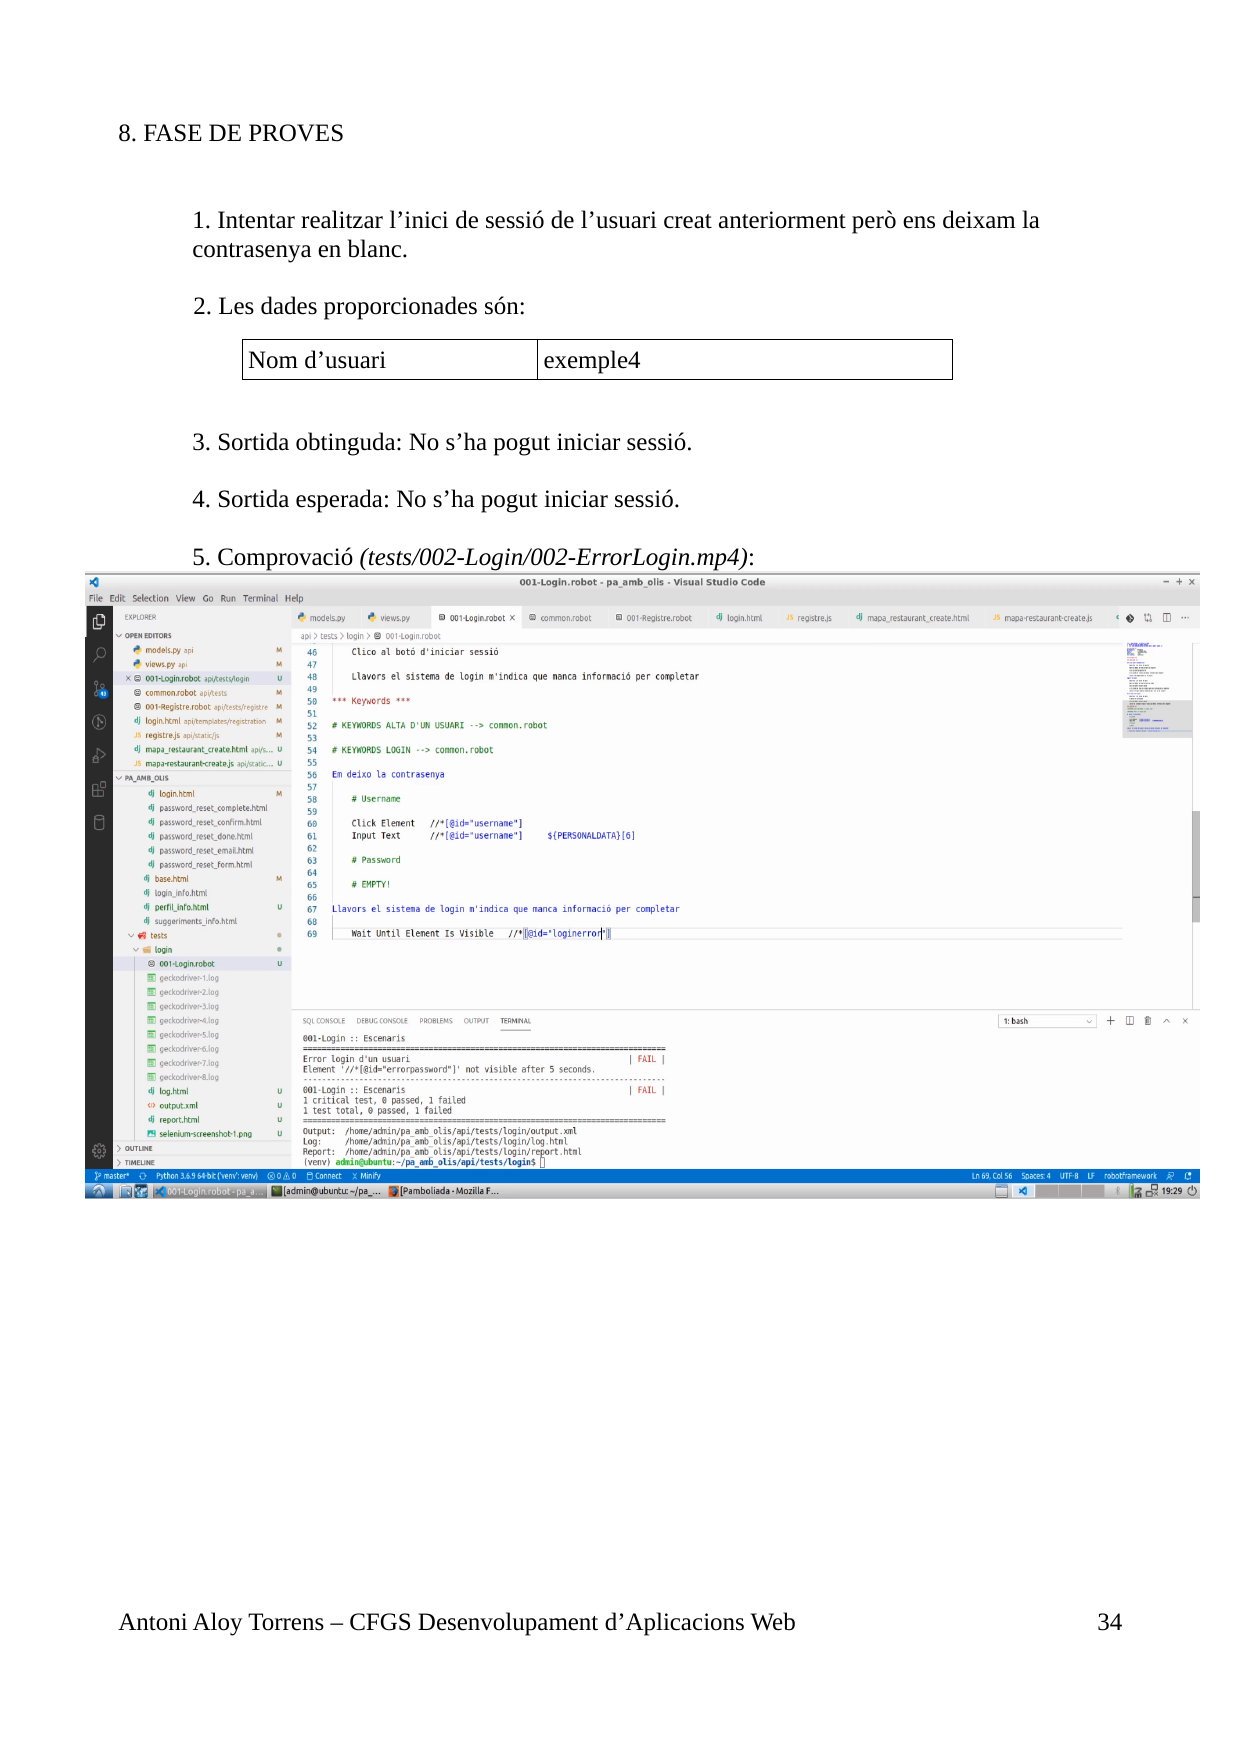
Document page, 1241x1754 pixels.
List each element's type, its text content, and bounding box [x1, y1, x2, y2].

text 4. Sortida esperada: No s’ha pogut iniciar sessió. [118, 484, 1122, 513]
text 5. Comprovació (tests/002-Login/002-ErrorLogin.mp4): [118, 542, 1122, 571]
list 2. Les dades proporcionades són: [156, 291, 1122, 320]
table_header Nom d’usuari [243, 340, 537, 379]
text 3. Sortida obtinguda: No s’ha pogut iniciar sessió. [118, 427, 1122, 456]
text 1. Intentar realitzar l’inici de sessió de l’usuari creat anteriorment però ens deixam la contrasenya en blanc. [118, 205, 1122, 263]
table_header exemple4 [538, 340, 952, 379]
